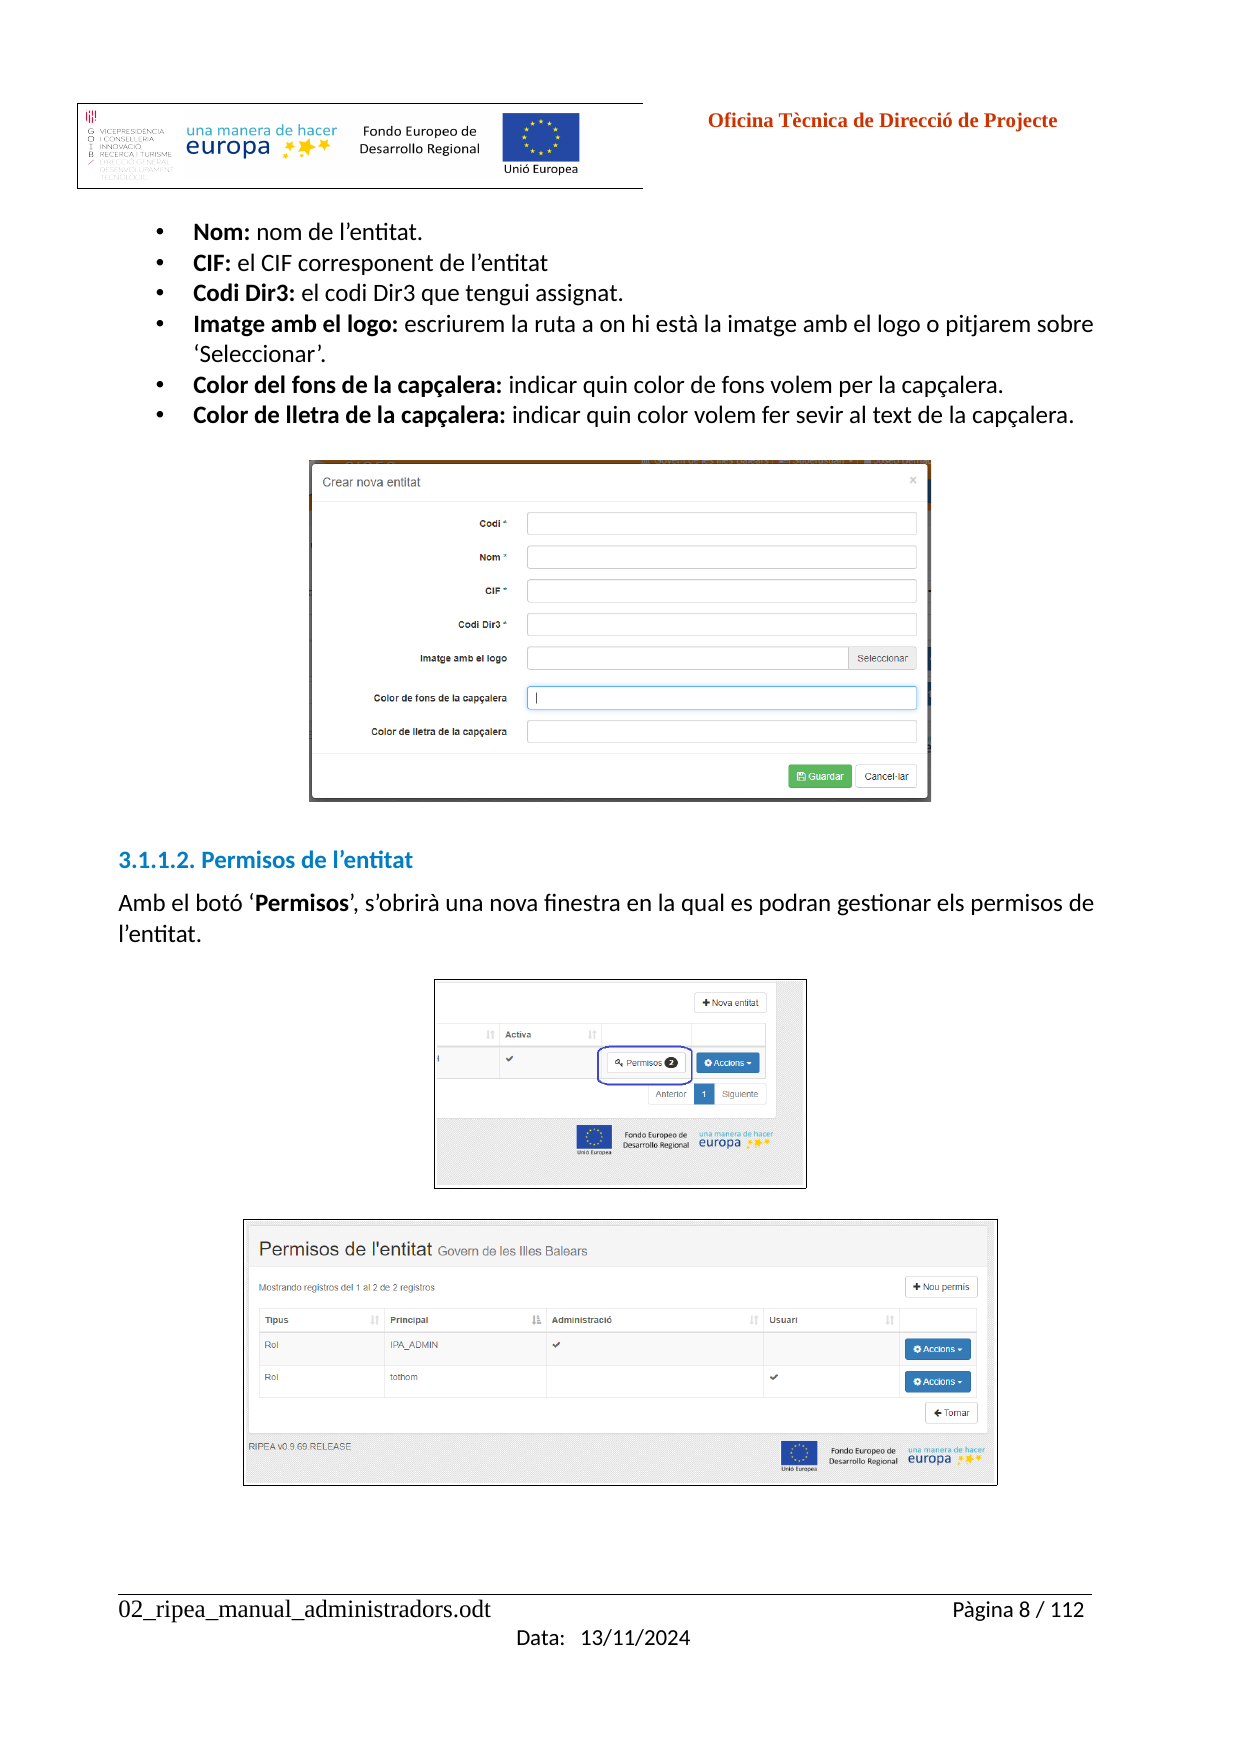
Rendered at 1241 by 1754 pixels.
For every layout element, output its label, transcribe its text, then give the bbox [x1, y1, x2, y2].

list Color del fons de la capçalera: indicar quin color de fons volem per la capçalera. [156, 369, 1122, 399]
list Codi Dir3: el codi Dir3 que tengui assignat. [156, 277, 1122, 308]
list Nom: nom de l’entitat. [156, 216, 1122, 247]
text Amb el botó ‘Permisos’, s’obrirà una nova finestra en la qual es podran gestionar els permisos de l’entitat. [118, 887, 1122, 948]
picture [82, 108, 178, 182]
list Imatge amb el logo: escriurem la ruta a on hi està la imatge amb el logo o pitjarem sobre ‘Seleccionar’. [156, 308, 1122, 369]
subtitle 3.1.1.2. Permisos de l’entitat [118, 844, 1122, 875]
picture [437, 981, 804, 1185]
list CIF: el CIF corresponent de l’entitat [156, 247, 1122, 277]
list Color de lletra de la capçalera: indicar quin color volem fer sevir al text de la capçalera. [156, 399, 1122, 430]
picture [246, 1221, 995, 1483]
picture [309, 460, 932, 802]
picture [184, 108, 585, 182]
